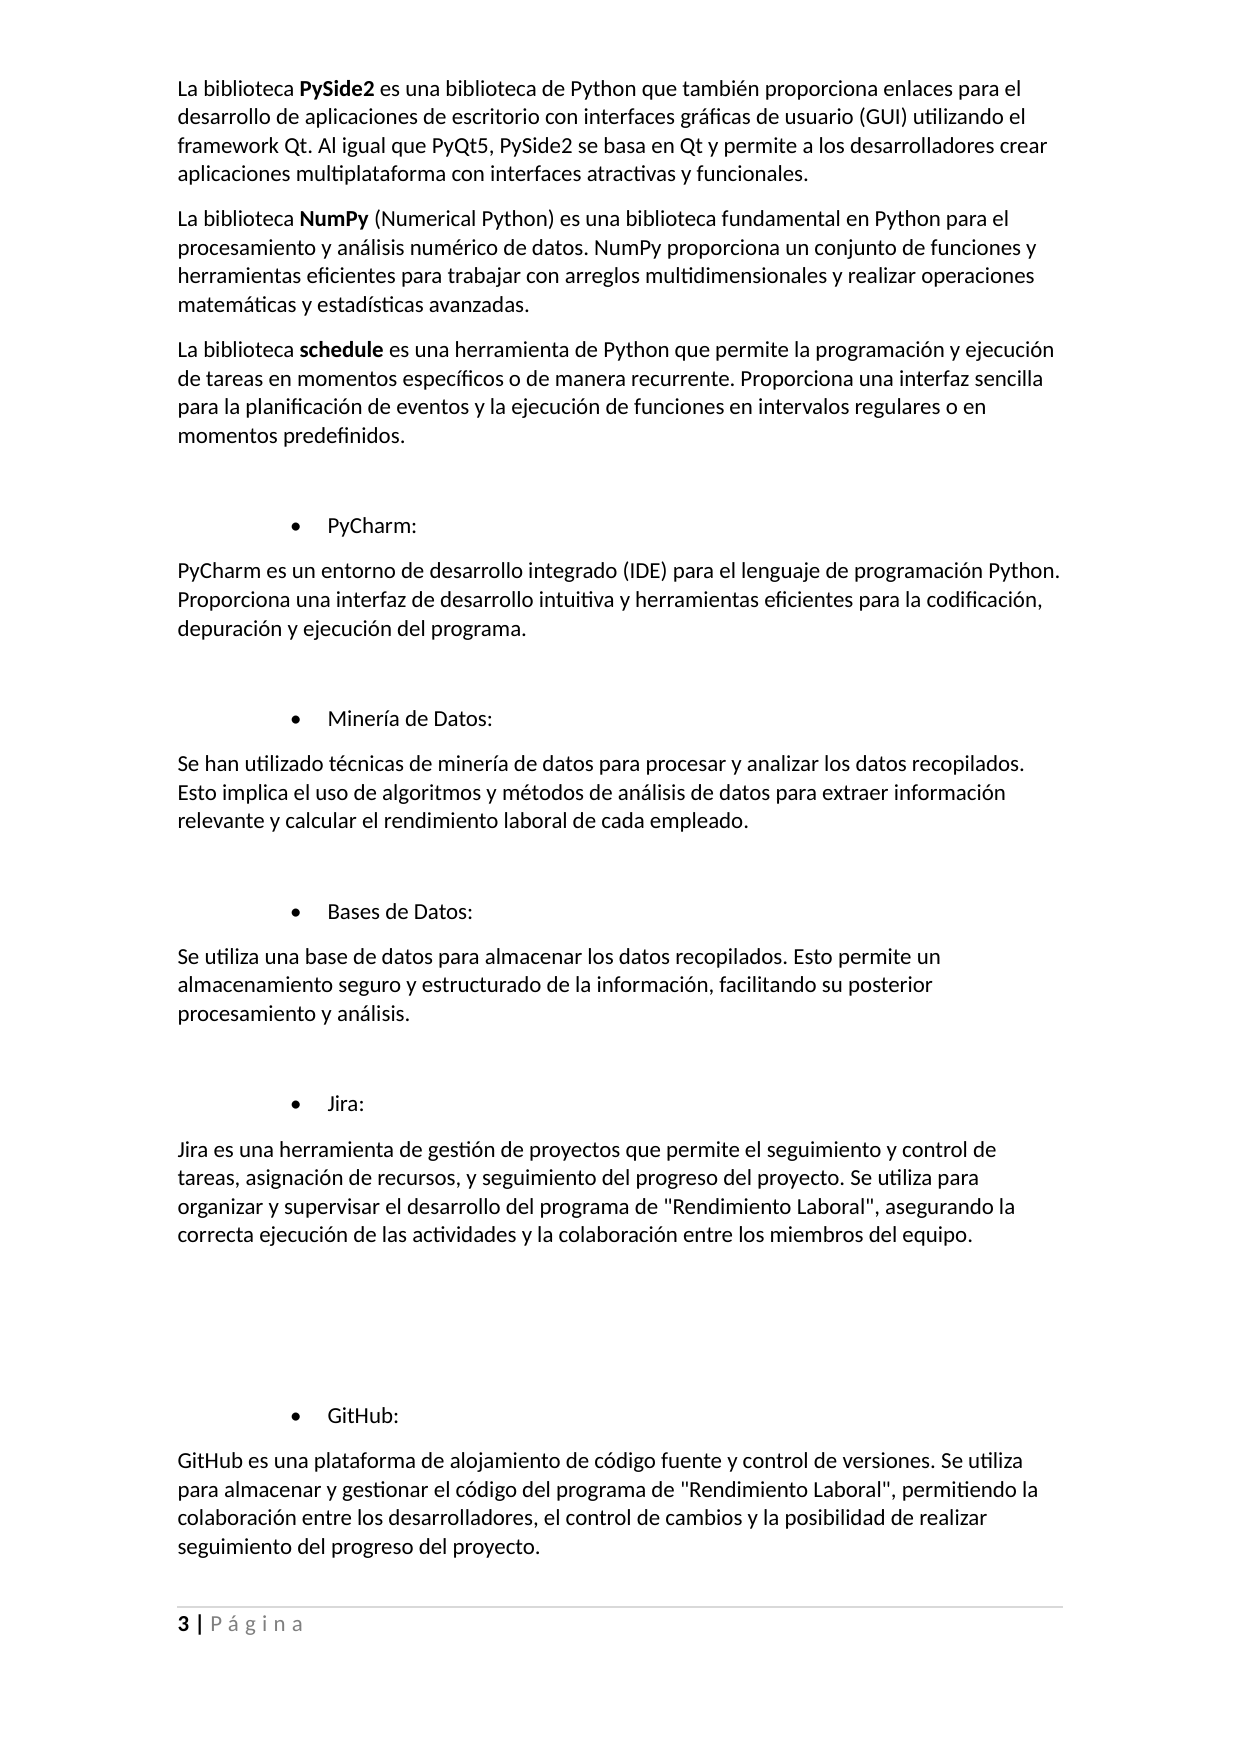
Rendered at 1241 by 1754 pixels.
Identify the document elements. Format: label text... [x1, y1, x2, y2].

text Se utiliza una base de datos para almacenar los datos recopilados. Esto permite un almacenamiento seguro y estructurado de la información, facilitando su posterior procesamiento y análisis. [177, 942, 1063, 1027]
text La biblioteca NumPy (Numerical Python) es una biblioteca fundamental en Python para el procesamiento y análisis numérico de datos. NumPy proporciona un conjunto de funciones y herramientas eficientes para trabajar con arreglos multidimensionales y realizar operaciones matemáticas y estadísticas avanzadas. [177, 204, 1063, 318]
list Jira: [290, 1089, 1063, 1118]
text GitHub es una plataforma de alojamiento de código fuente y control de versiones. Se utiliza para almacenar y gestionar el código del programa de "Rendimiento Laboral", permitiendo la colaboración entre los desarrolladores, el control de cambios y la posibilidad de realizar seguimiento del progreso del proyecto. [177, 1446, 1063, 1560]
list GitHub: [290, 1401, 1063, 1429]
list PyCharm: [290, 511, 1063, 539]
text PyCharm es un entorno de desarrollo integrado (IDE) para el lenguaje de programación Python. Proporciona una interfaz de desarrollo intuitiva y herramientas eficientes para la codificación, depuración y ejecución del programa. [177, 557, 1063, 642]
text La biblioteca schedule es una herramienta de Python que permite la programación y ejecución de tareas en momentos específicos o de manera recurrente. Proporciona una interfaz sencilla para la planificación de eventos y la ejecución de funciones en intervalos regulares o en momentos predefinidos. [177, 335, 1063, 449]
text Se han utilizado técnicas de minería de datos para procesar y analizar los datos recopilados. Esto implica el uso de algoritmos y métodos de análisis de datos para extraer información relevante y calcular el rendimiento laboral de cada empleado. [177, 749, 1063, 834]
text La biblioteca PySide2 es una biblioteca de Python que también proporciona enlaces para el desarrollo de aplicaciones de escritorio con interfaces gráficas de usuario (GUI) utilizando el framework Qt. Al igual que PyQt5, PySide2 se basa en Qt y permite a los desarrolladores crear aplicaciones multiplataforma con interfaces atractivas y funcionales. [177, 74, 1063, 187]
text Jira es una herramienta de gestión de proyectos que permite el seguimiento y control de tareas, asignación de recursos, y seguimiento del progreso del proyecto. Se utiliza para organizar y supervisar el desarrollo del programa de "Rendimiento Laboral", asegurando la correcta ejecución de las actividades y la colaboración entre los miembros del equipo. [177, 1135, 1063, 1248]
list Bases de Datos: [290, 897, 1063, 925]
list Minería de Datos: [290, 704, 1063, 732]
